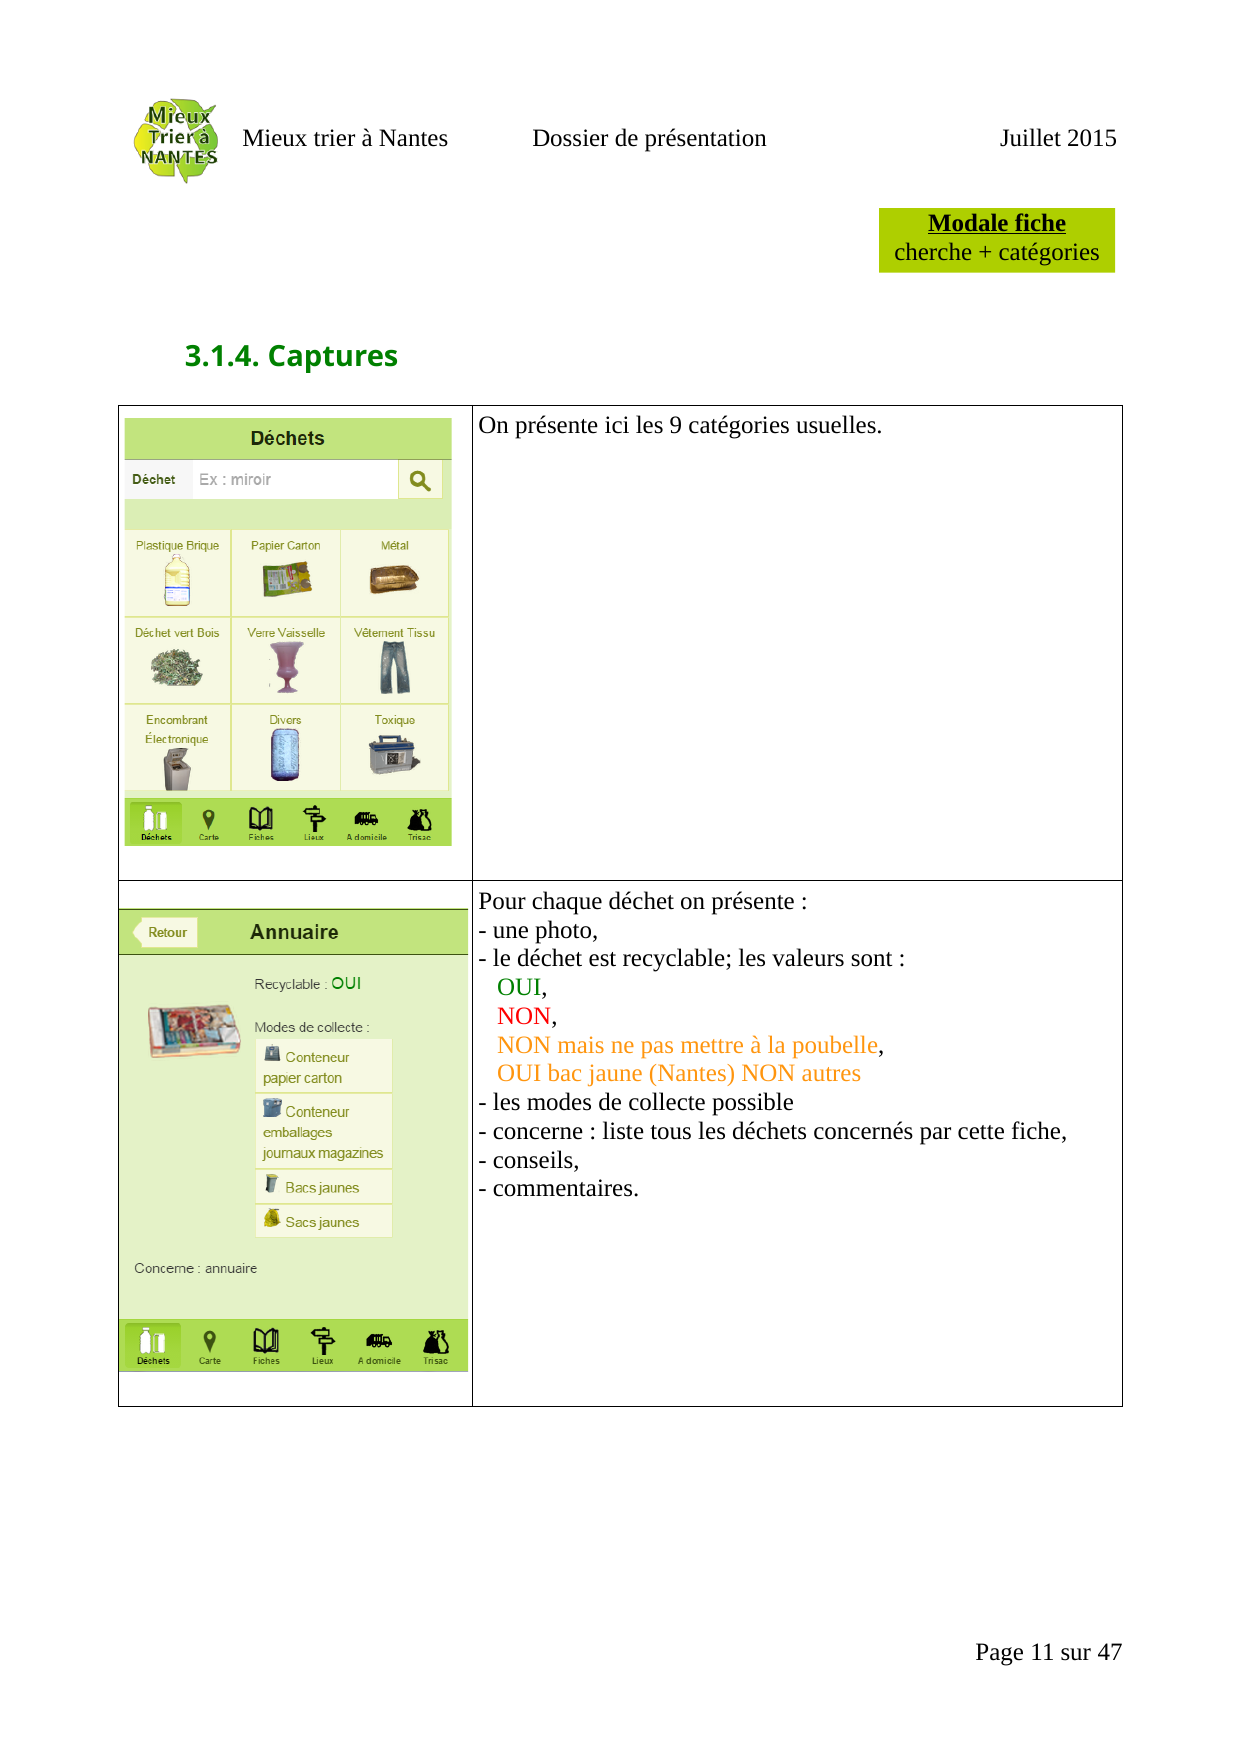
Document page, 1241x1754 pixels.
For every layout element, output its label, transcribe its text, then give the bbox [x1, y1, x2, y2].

picture [131, 95, 221, 185]
table_cell [119, 881, 472, 908]
table_cell [119, 909, 472, 1406]
table_cell Pour chaque déchet on présente : - une photo, - le déchet est recyclable; les valeurs sont : OUI, NON, NON mais ne pas mettre à la poubelle, OUI bac jaune (Nantes) NON autres - les modes de collecte possible - concerne : liste tous les déchets concernés par cette fiche, - conseils, - commentaires. [473, 881, 1122, 1406]
picture [124, 418, 452, 846]
table_header [119, 406, 472, 880]
table_header On présente ici les 9 catégories usuelles. [473, 406, 1122, 880]
picture [119, 908, 469, 1372]
subtitle Captures [148, 336, 1122, 375]
